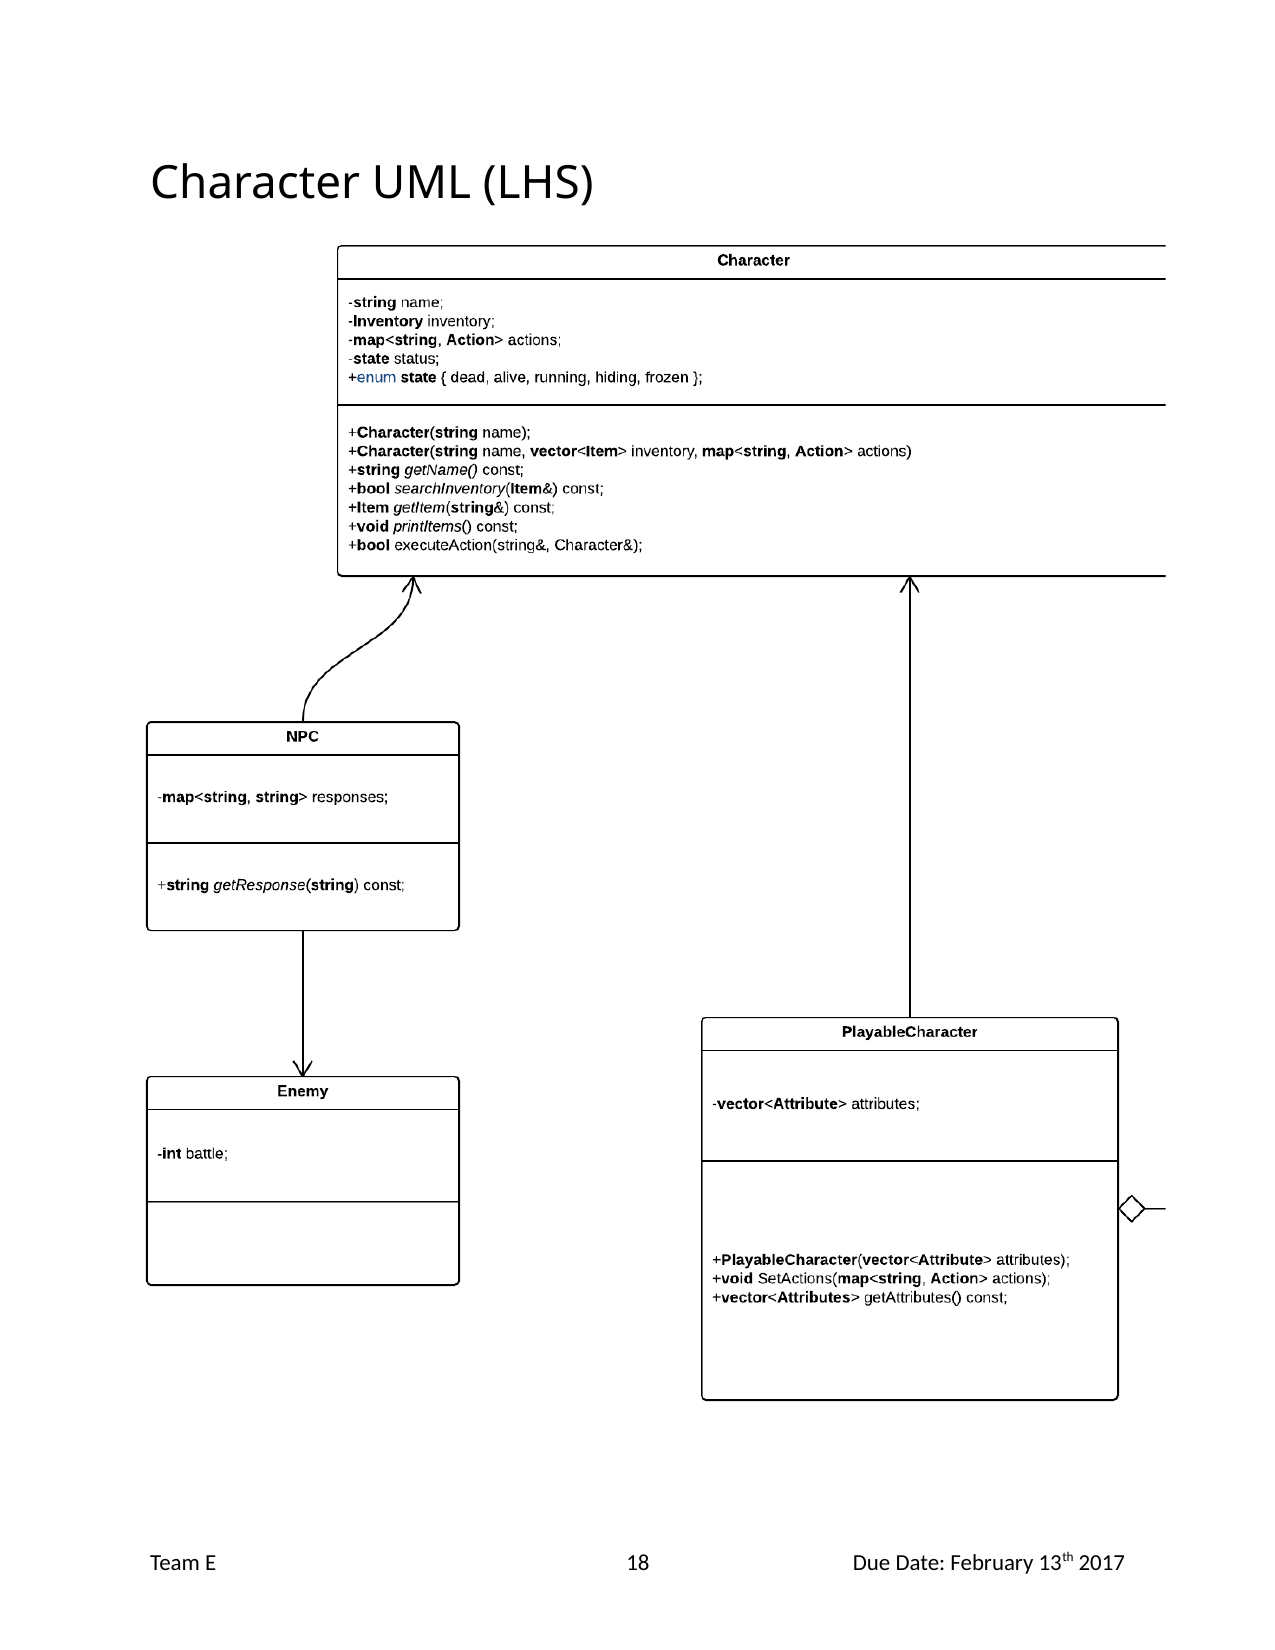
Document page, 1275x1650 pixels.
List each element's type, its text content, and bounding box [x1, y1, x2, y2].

list Character UML (LHS) [150, 150, 1125, 212]
picture [109, 227, 1166, 1422]
